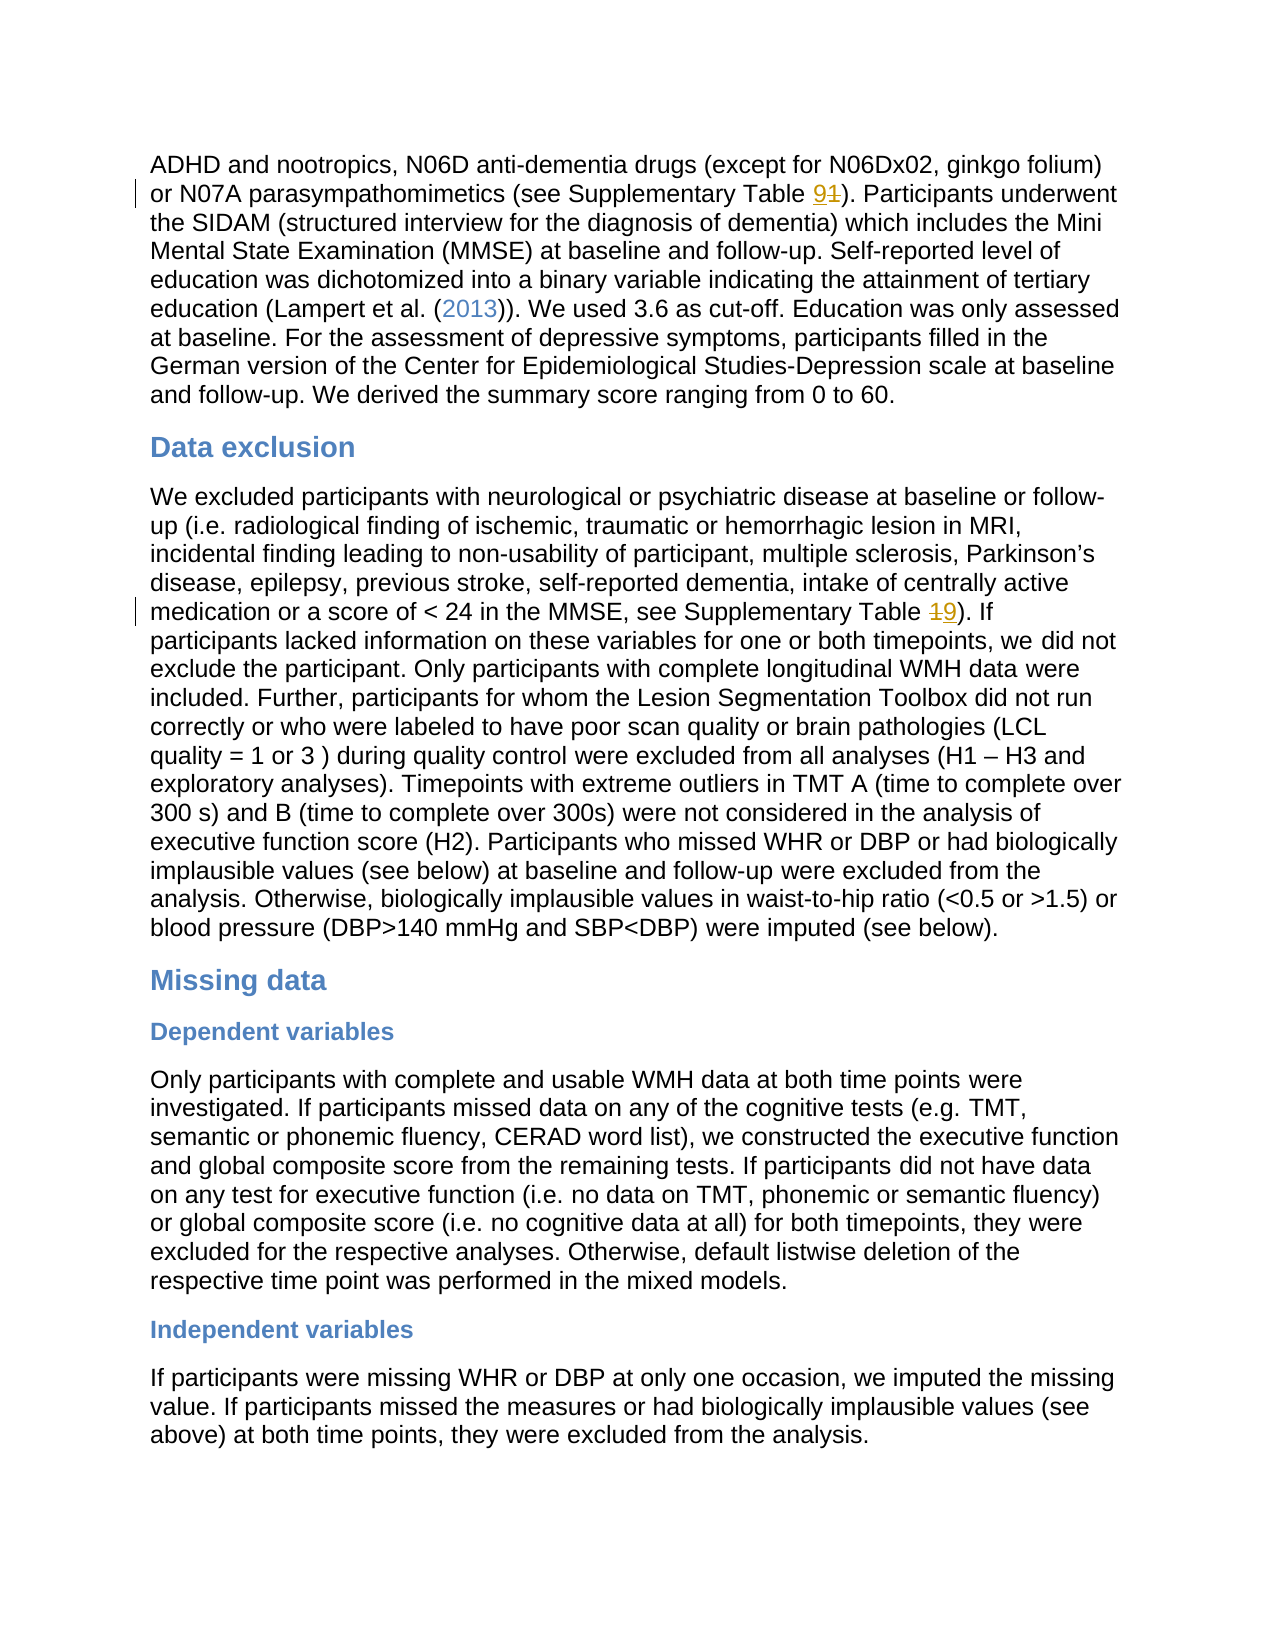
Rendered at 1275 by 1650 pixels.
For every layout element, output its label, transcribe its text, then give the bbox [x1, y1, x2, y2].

text ADHD and nootropics, N06D anti-dementia drugs (except for N06Dx02, ginkgo folium) or N07A parasympathomimetics (see Supplementary Table 9). Participants underwent the SIDAM (structured interview for the diagnosis of dementia) which includes the Mini Mental State Examination (MMSE) at baseline and follow-up. Self-reported level of education was dichotomized into a binary variable indicating the attainment of tertiary education (Lampert et al. (2013)). We used 3.6 as cut-off. Education was only assessed at baseline. For the assessment of depressive symptoms, participants filled in the German version of the Center for Epidemiological Studies-Depression scale at baseline and follow-up. We derived the summary score ranging from 0 to 60. [150, 150, 1125, 409]
text Only participants with complete and usable WMH data at both time points were investigated. If participants missed data on any of the cognitive tests (e.g. TMT, semantic or phonemic fluency, CERAD word list), we constructed the executive function and global composite score from the remaining tests. If participants did not have data on any test for executive function (i.e. no data on TMT, phonemic or semantic fluency) or global composite score (i.e. no cognitive data at all) for both timepoints, they were excluded for the respective analyses. Otherwise, default listwise deletion of the respective time point was performed in the mixed models. [150, 1064, 1125, 1294]
text If participants were missing WHR or DBP at only one occasion, we imputed the missing value. If participants missed the measures or had biologically implausible values (see above) at both time points, they were excluded from the analysis. [150, 1363, 1125, 1449]
subtitle Independent variables [150, 1315, 1125, 1344]
subtitle Dependent variables [150, 1017, 1125, 1046]
subtitle Missing data [150, 963, 1125, 996]
subtitle Data exclusion [150, 429, 1125, 463]
text We excluded participants with neurological or psychiatric disease at baseline or follow-up (i.e. radiological finding of ischemic, traumatic or hemorrhagic lesion in MRI, incidental finding leading to non-usability of participant, multiple sclerosis, Parkinson’s disease, epilepsy, previous stroke, self-reported dementia, intake of centrally active medication or a score of < 24 in the MMSE, see Supplementary Table 9). If participants lacked information on these variables for one or both timepoints, we did not exclude the participant. Only participants with complete longitudinal WMH data were included. Further, participants for whom the Lesion Segmentation Toolbox did not run correctly or who were labeled to have poor scan quality or brain pathologies (LCL quality = 1 or 3 ) during quality control were excluded from all analyses (H1 – H3 and exploratory analyses). Timepoints with extreme outliers in TMT A (time to complete over 300 s) and B (time to complete over 300s) were not considered in the analysis of executive function score (H2). Participants who missed WHR or DBP or had biologically implausible values (see below) at baseline and follow-up were excluded from the analysis. Otherwise, biologically implausible values in waist-to-hip ratio (<0.5 or >1.5) or blood pressure (DBP>140 mmHg and SBP<DBP) were imputed (see below). [150, 482, 1125, 942]
